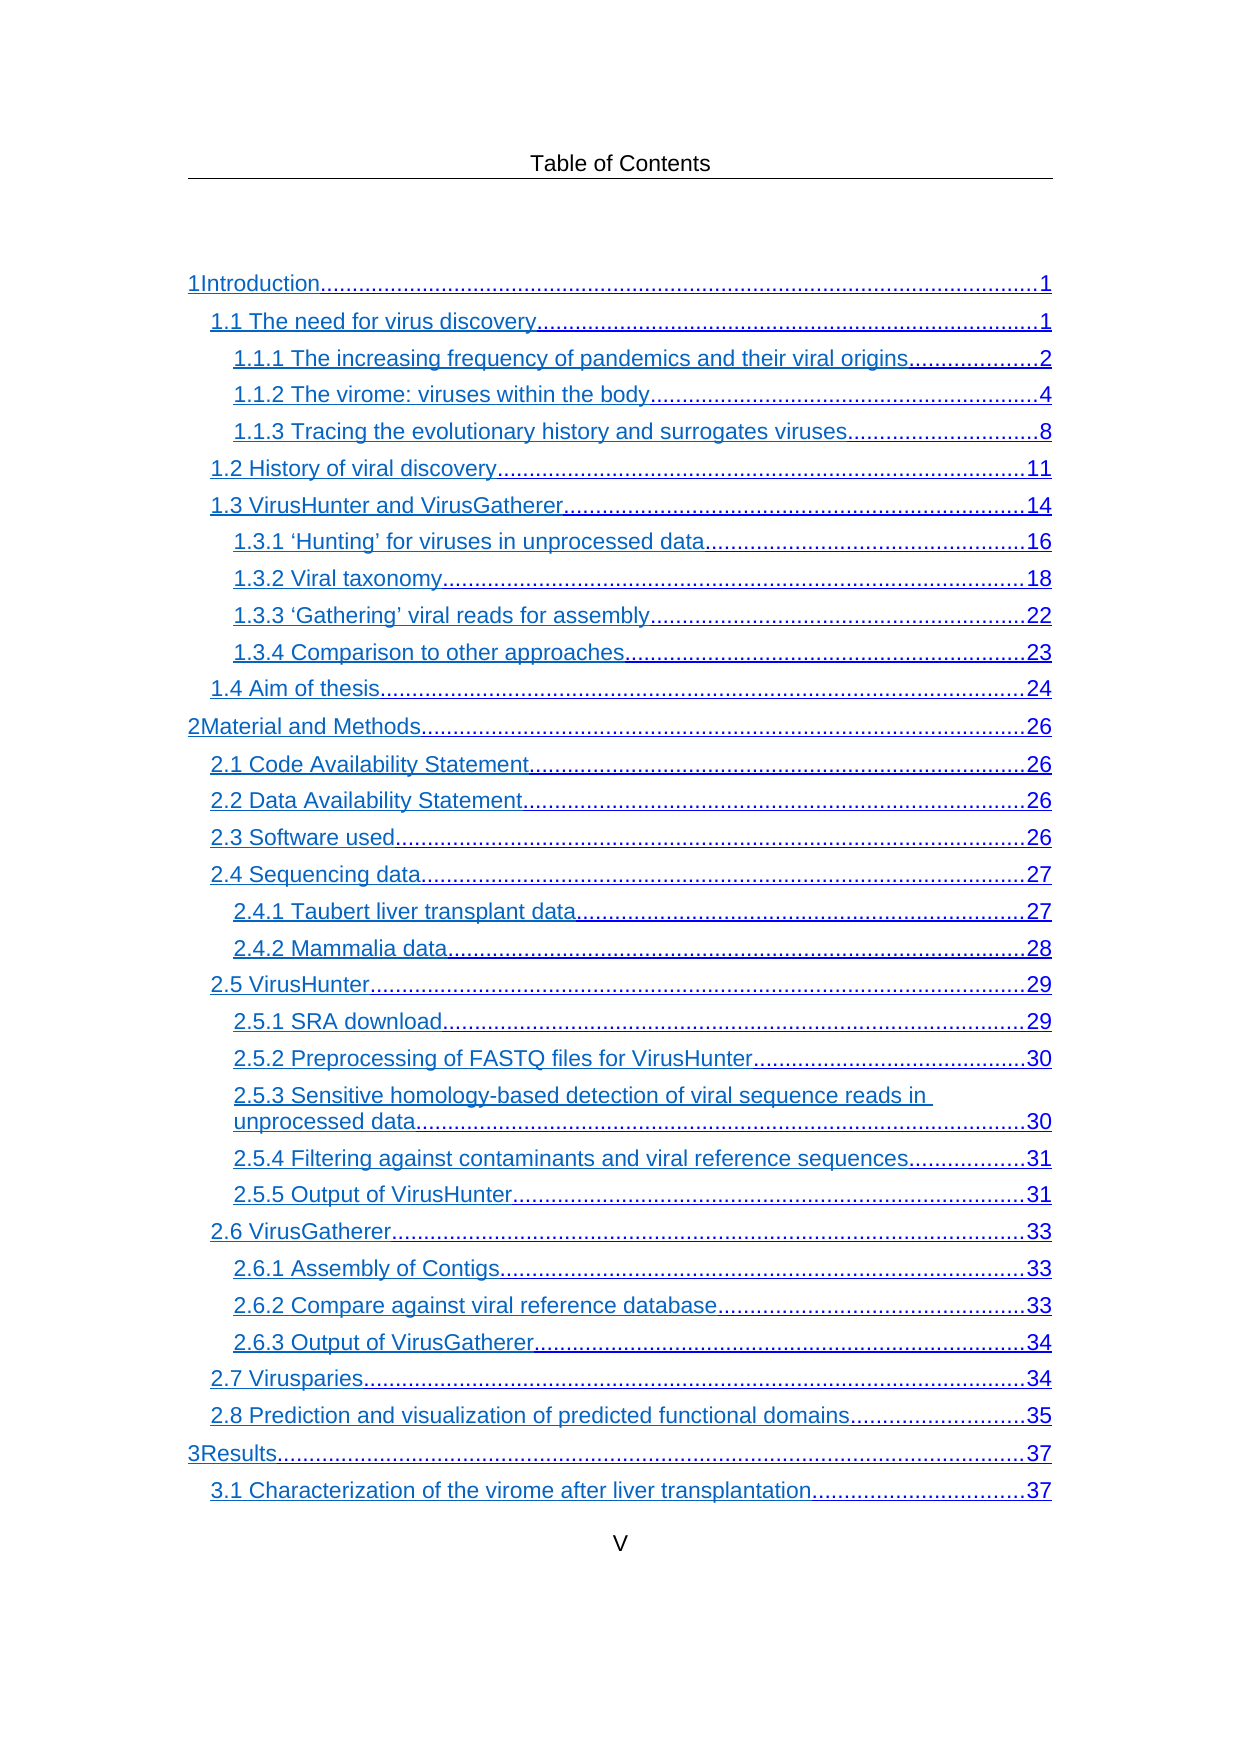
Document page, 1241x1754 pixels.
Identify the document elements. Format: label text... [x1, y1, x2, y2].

text 2.6 VirusGatherer 33 [210, 1218, 1053, 1244]
text 2.4.1 Taubert liver transplant data 27 [233, 898, 1053, 924]
text 1.3 VirusHunter and VirusGatherer 14 [210, 492, 1053, 518]
text 2.2 Data Availability Statement 26 [210, 787, 1053, 814]
text 1.3.4 Comparison to other approaches 23 [233, 639, 1053, 665]
text 2.5.1 SRA download 29 [233, 1008, 1053, 1034]
text 2.1 Code Availability Statement 26 [210, 751, 1053, 777]
text 1.1.1 The increasing frequency of pandemics and their viral origins 2 [233, 344, 1053, 371]
text 2.5 VirusHunter 29 [210, 971, 1053, 998]
text 1.4 Aim of thesis 24 [210, 675, 1053, 702]
text 2.3 Software used 26 [210, 824, 1053, 851]
text 1.3.3 ‘Gathering’ viral reads for assembly 22 [233, 602, 1053, 628]
text 2 Material and Methods 26 [187, 712, 1053, 740]
text 2.8 Prediction and visualization of predicted functional domains 35 [210, 1402, 1053, 1428]
text 1.3.2 Viral taxonomy 18 [233, 565, 1053, 591]
text 2.4 Sequencing data 27 [210, 861, 1053, 887]
text 2.6.1 Assembly of Contigs 33 [233, 1255, 1053, 1281]
text 1.1 The need for virus discovery 1 [210, 308, 1053, 334]
text 2.5.2 Preprocessing of FASTQ files for VirusHunter 30 [233, 1045, 1053, 1071]
text 2.7 Virusparies 34 [210, 1365, 1053, 1392]
text 2.5.3 Sensitive homology-based detection of viral sequence reads in unprocessed data 30 [233, 1082, 1053, 1134]
text 3 Results 37 [187, 1439, 1053, 1467]
text 2.4.2 Mammalia data 28 [233, 934, 1053, 961]
text 1.2 History of viral discovery 11 [210, 455, 1053, 481]
text 1.1.3 Tracing the evolutionary history and surrogates viruses 8 [233, 418, 1053, 444]
text 2.6.3 Output of VirusGatherer 34 [233, 1328, 1053, 1355]
text 2.6.2 Compare against viral reference database 33 [233, 1292, 1053, 1318]
text 1.1.2 The virome: viruses within the body 4 [233, 381, 1053, 408]
text 2.5.5 Output of VirusHunter 31 [233, 1181, 1053, 1208]
text 2.5.4 Filtering against contaminants and viral reference sequences 31 [233, 1145, 1053, 1171]
text 1 Introduction 1 [187, 269, 1053, 297]
text 1.3.1 ‘Hunting’ for viruses in unprocessed data 16 [233, 528, 1053, 555]
text 3.1 Characterization of the virome after liver transplantation 37 [210, 1477, 1053, 1504]
